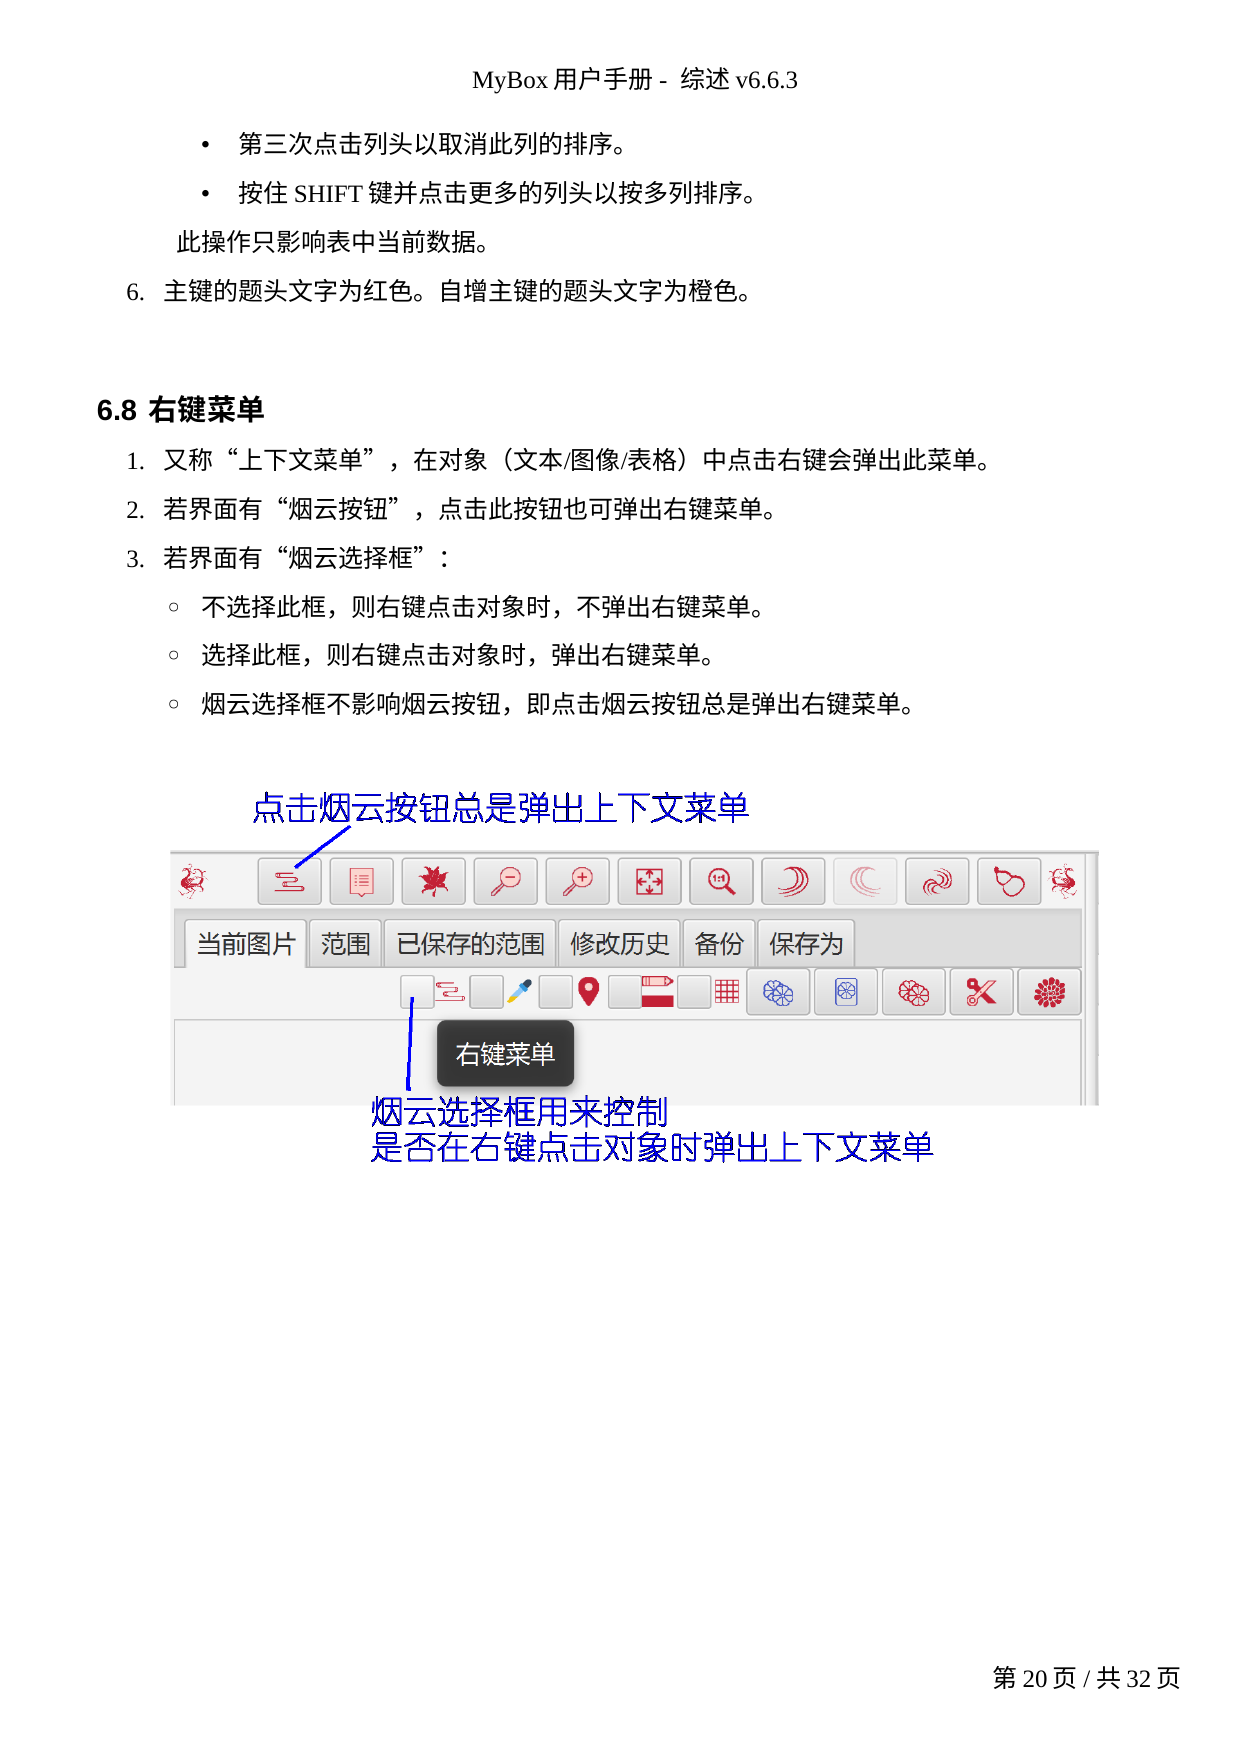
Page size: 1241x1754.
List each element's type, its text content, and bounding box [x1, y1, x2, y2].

list 又称“上下文菜单”，在对象（文本/图像/表格）中点击右键会弹出此菜单。 [126, 441, 1181, 477]
subtitle 右键菜单 [88, 386, 1181, 428]
text 此操作只影响表中当前数据。 [88, 222, 1181, 258]
list 不选择此框，则右键点击对象时，不弹出右键菜单。 [163, 587, 1181, 623]
list 烟云选择框不影响烟云按钮，即点击烟云按钮总是弹出右键菜单。 [163, 684, 1181, 721]
list 主键的题头文字为红色。自增主键的题头文字为橙色。 [126, 271, 1181, 307]
list 选择此框，则右键点击对象时，弹出右键菜单。 [163, 636, 1181, 672]
picture [170, 774, 1100, 1172]
list 第三次点击列头以取消此列的排序。 [201, 125, 1181, 161]
list 若界面有“烟云按钮”，点击此按钮也可弹出右键菜单。 [126, 489, 1181, 526]
list 若界面有“烟云选择框”： [126, 538, 1181, 574]
list 按住SHIFT键并点击更多的列头以按多列排序。 [201, 173, 1181, 210]
